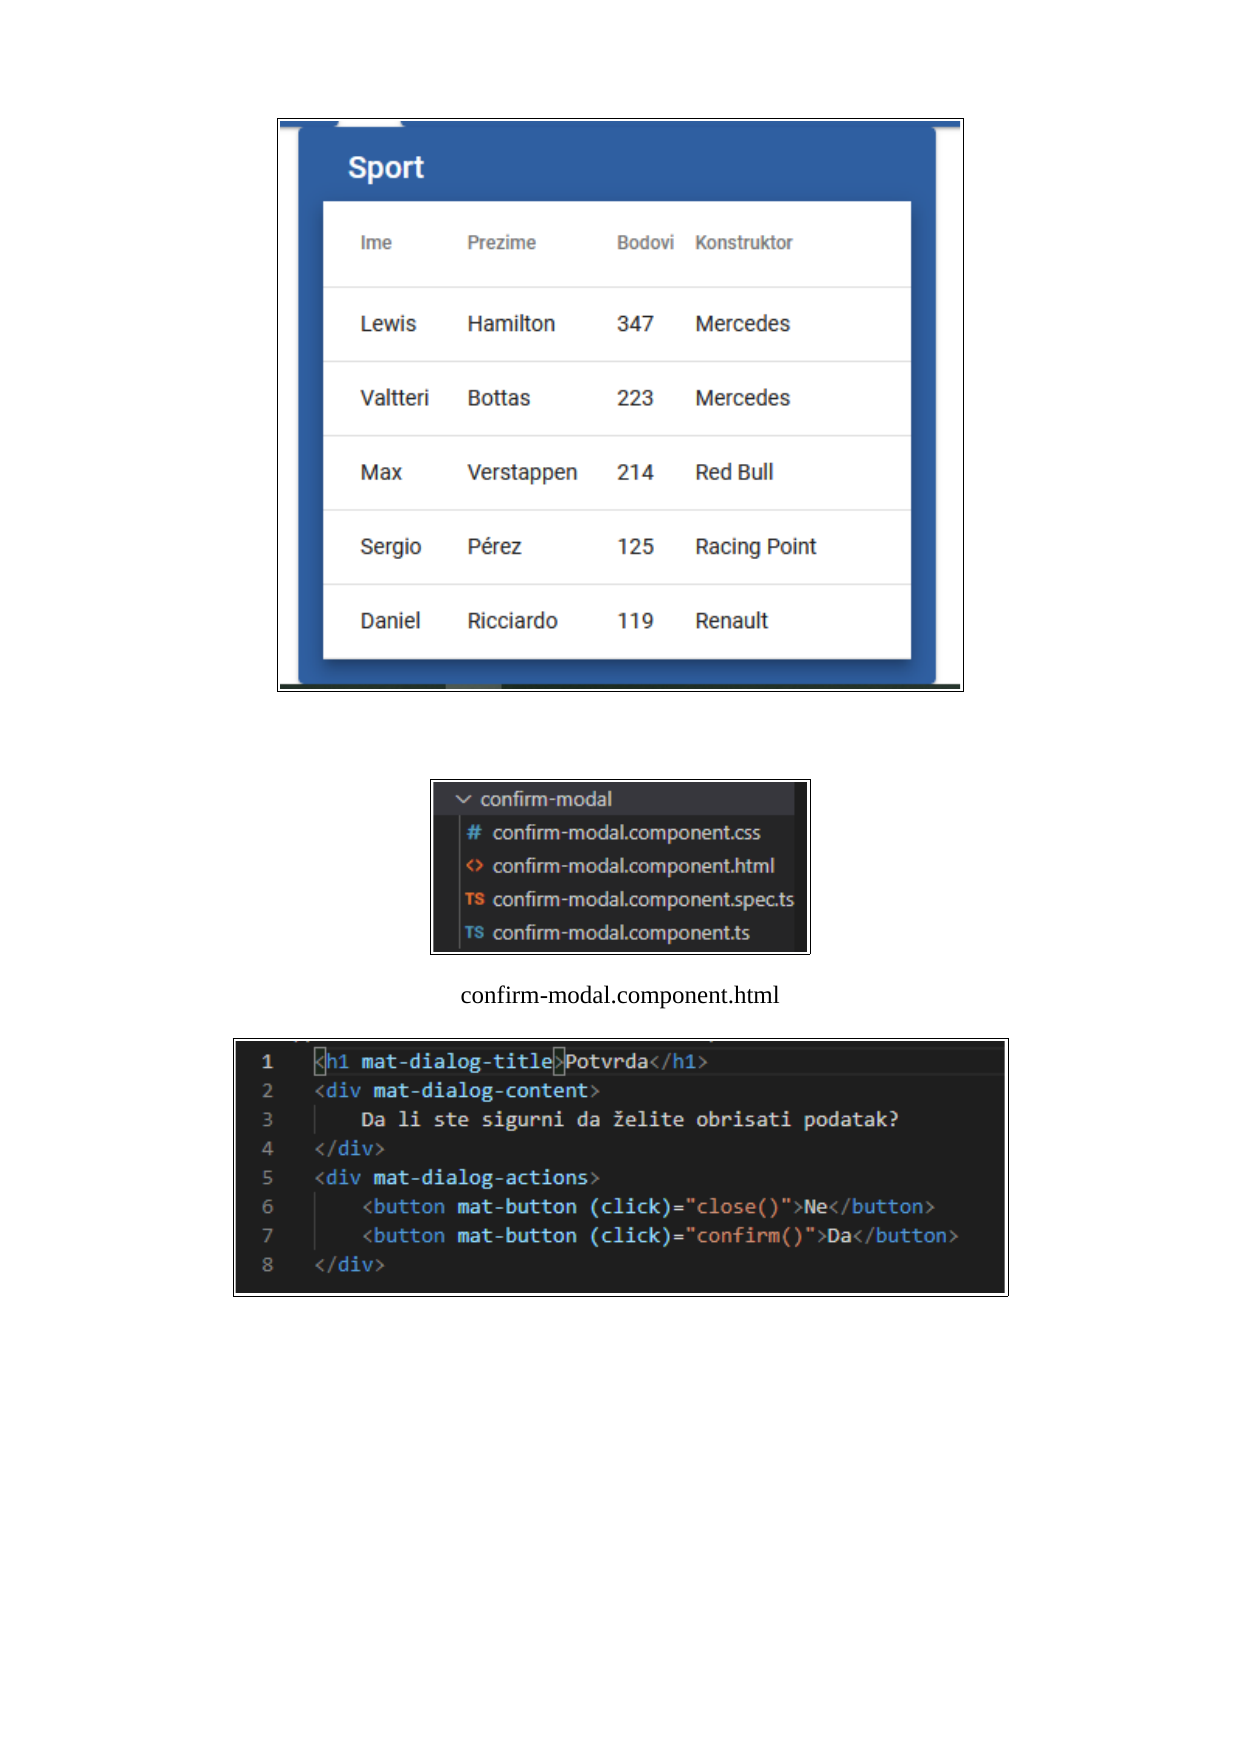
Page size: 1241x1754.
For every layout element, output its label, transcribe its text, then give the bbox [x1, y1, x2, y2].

picture [280, 121, 961, 689]
text confirm-modal.component.html [118, 981, 1122, 1009]
picture [433, 782, 807, 952]
picture [235, 1041, 1005, 1293]
